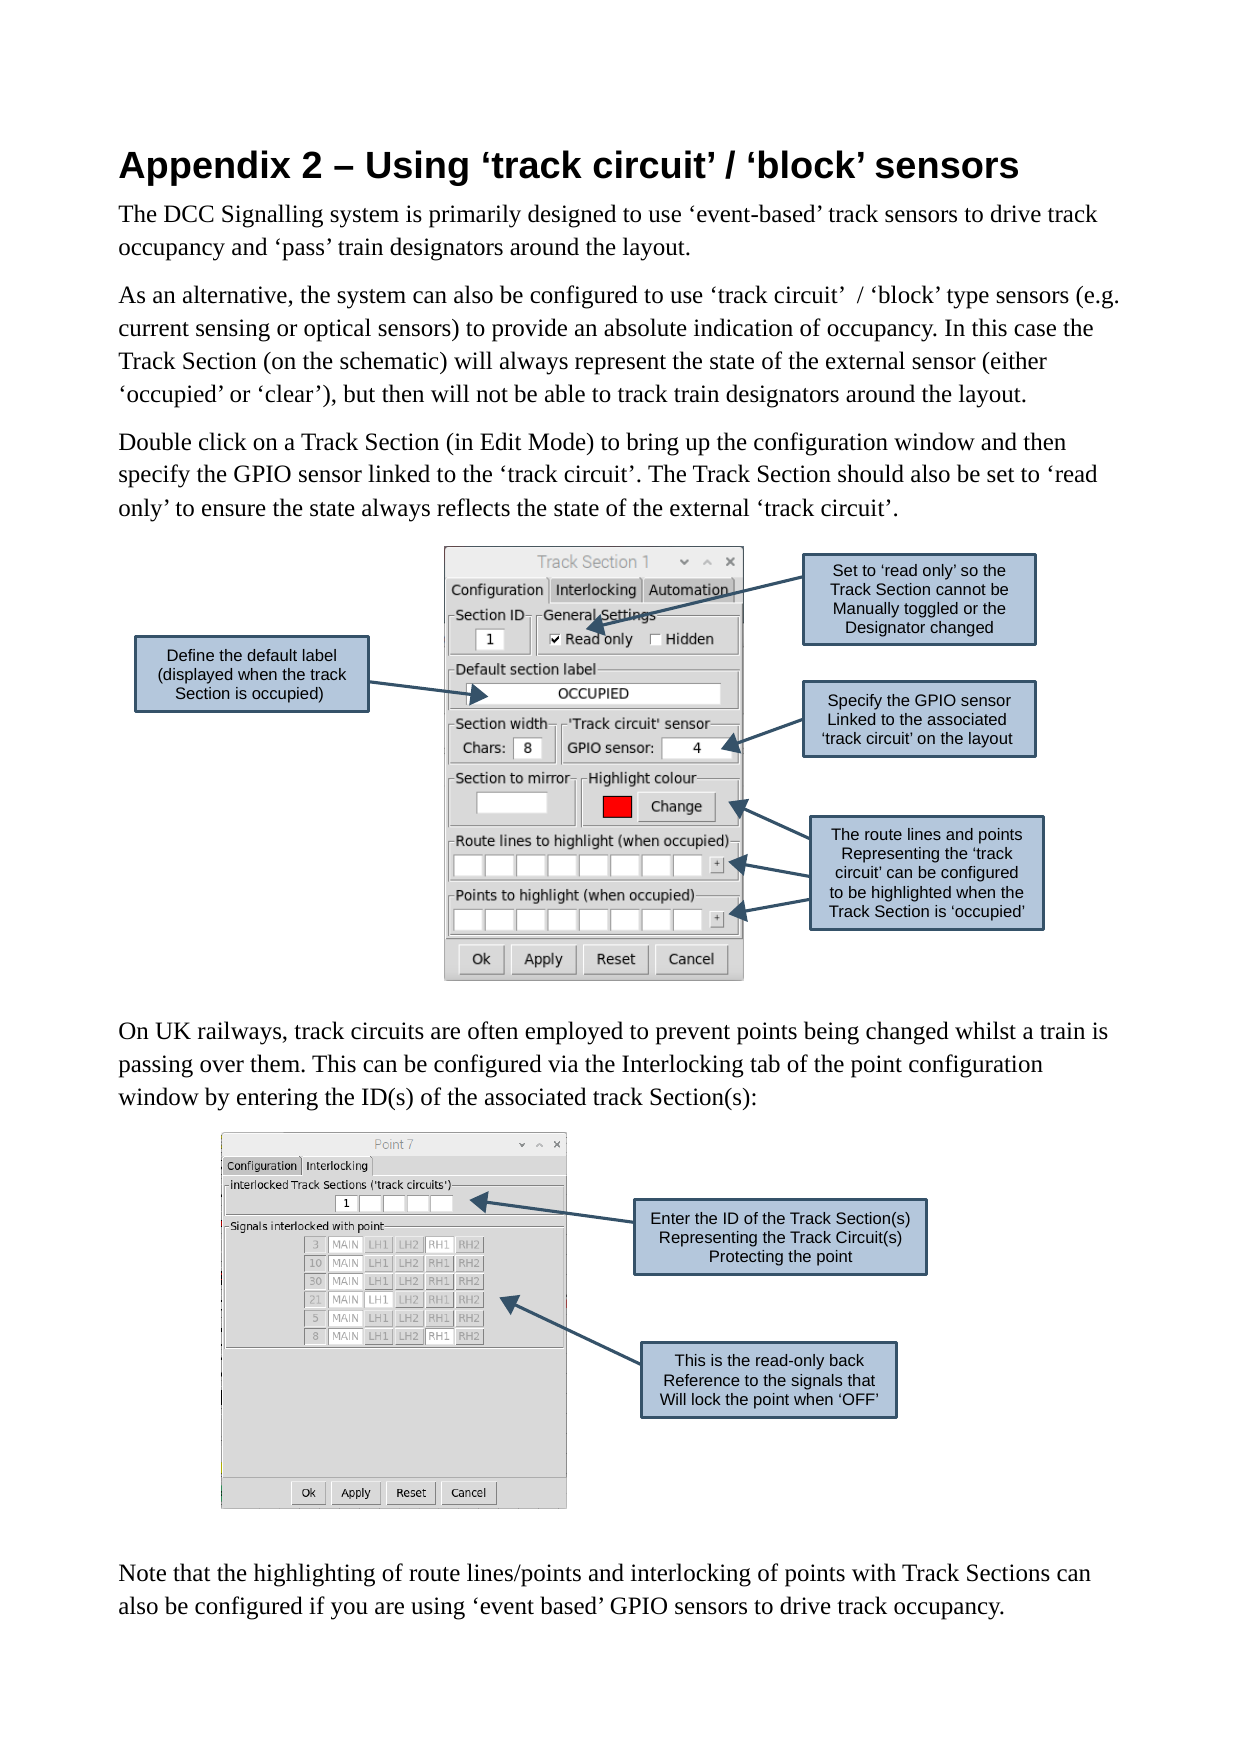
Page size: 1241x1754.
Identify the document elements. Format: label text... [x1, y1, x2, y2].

picture [221, 1132, 567, 1509]
text The DCC Signalling system is primarily designed to use ‘event-based’ track sensors to drive track occupancy and ‘pass’ train designators around the layout. [118, 199, 1122, 261]
subtitle Appendix 2 – Using ‘track circuit’ / ‘block’ sensors [118, 143, 1122, 187]
text As an alternative, the system can also be configured to use ‘track circuit’ / ‘block’ type sensors (e.g. current sensing or optical sensors) to provide an absolute indication of occupancy. In this case the Track Section (on the schematic) will always represent the state of the external sensor (either ‘occupied’ or ‘clear’), but then will not be able to track train designators around the layout. [118, 280, 1122, 408]
picture [444, 546, 744, 981]
text Double click on a Track Section (in Edit Mode) to bring up the configuration window and then specify the GPIO sensor linked to the ‘track circuit’. The Track Section should also be set to ‘read only’ to ensure the state always reflects the state of the external ‘track circuit’. [118, 427, 1122, 521]
text On UK railways, track circuits are often employed to prevent points being changed whilst a train is passing over them. This can be configured via the Interlocking tab of the point configuration window by entering the ID(s) of the associated track Section(s): [118, 1016, 1122, 1111]
text Note that the highlighting of route lines/points and interlocking of points with Track Sections can also be configured if you are using ‘event based’ GPIO sensors to drive track occupancy. [118, 1558, 1122, 1620]
